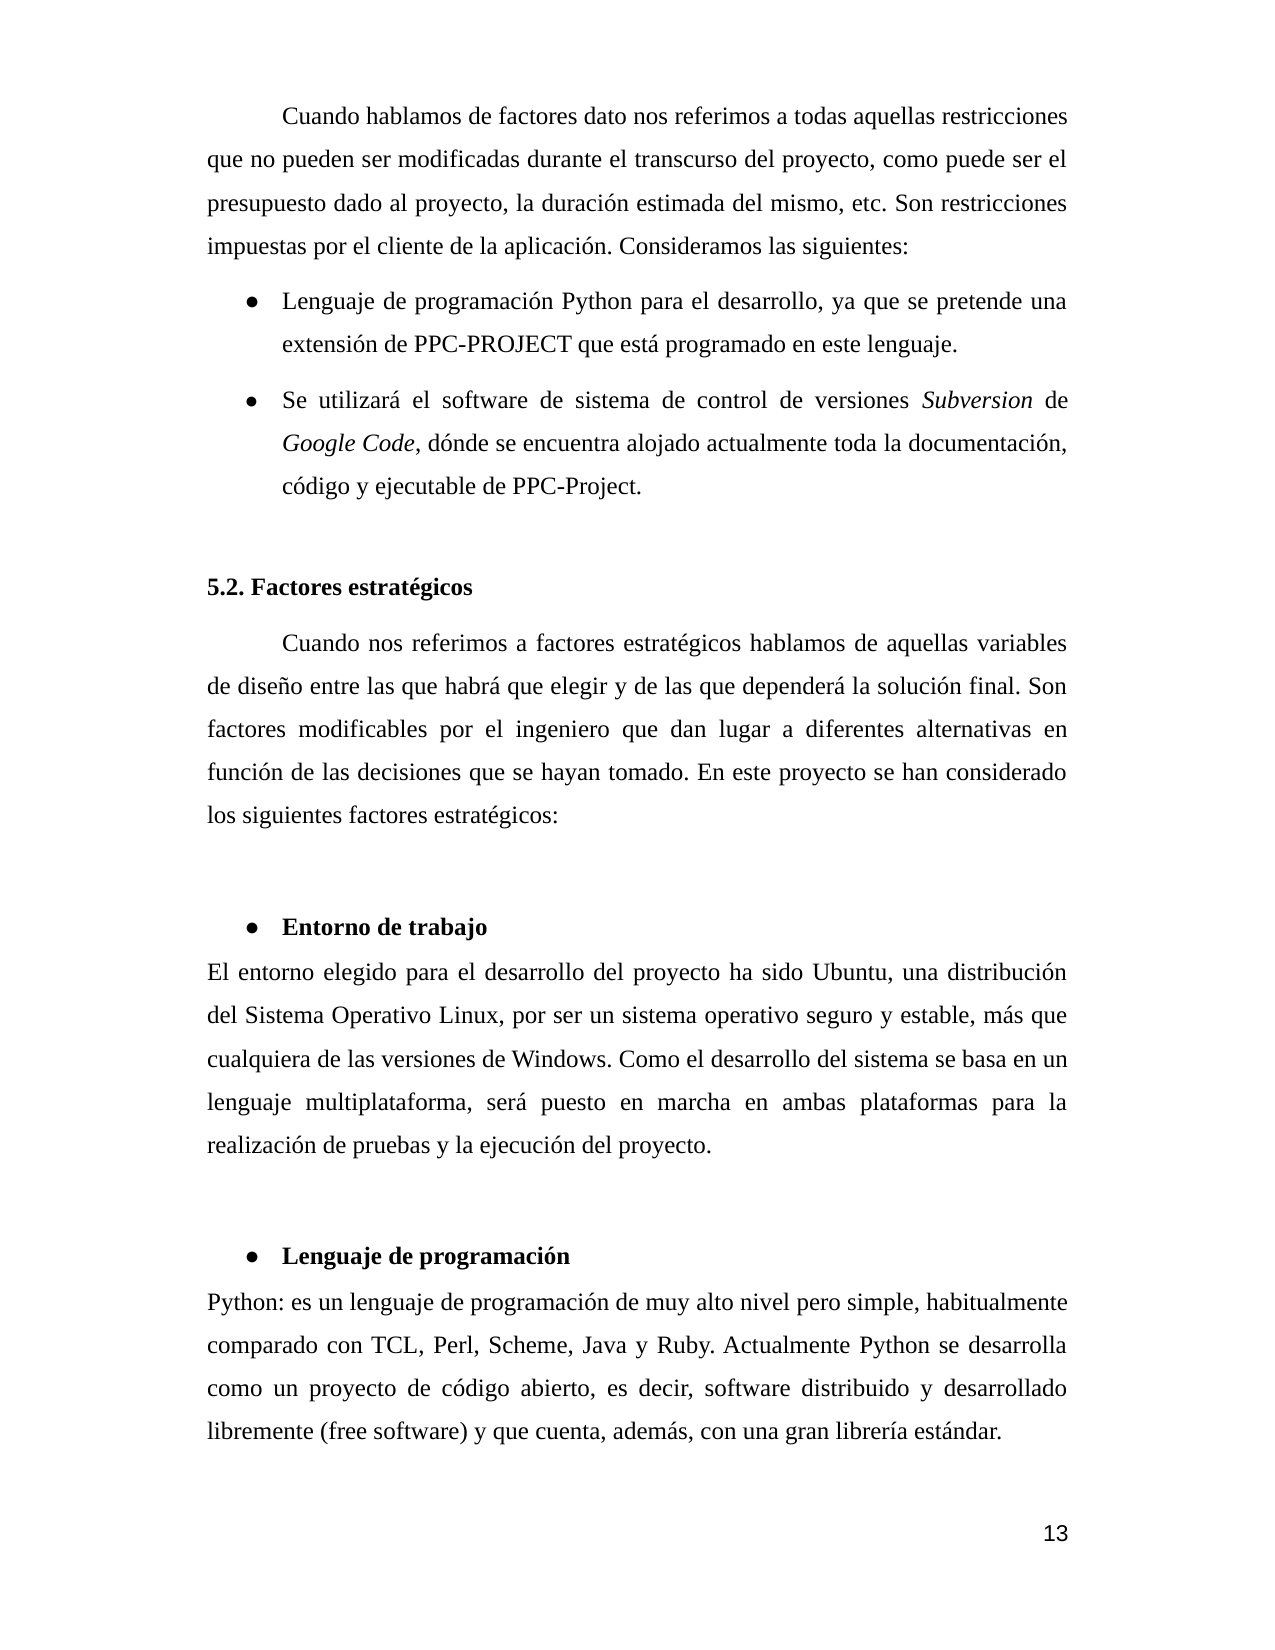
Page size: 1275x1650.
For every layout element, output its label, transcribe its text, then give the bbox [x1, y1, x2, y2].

list Lenguaje de programación Python para el desarrollo, ya que se pretende una extensión de PPC-PROJECT que está programado en este lenguaje. [244, 286, 1068, 358]
text El entorno elegido para el desarrollo del proyecto ha sido Ubuntu, una distribución del Sistema Operativo Linux, por ser un sistema operativo seguro y estable, más que cualquiera de las versiones de Windows. Como el desarrollo del sistema se basa en un lenguaje multiplataforma, será puesto en marcha en ambas plataformas para la realización de pruebas y la ejecución del proyecto. [207, 957, 1068, 1159]
text Python: es un lenguaje de programación de muy alto nivel pero simple, habitualmente comparado con TCL, Perl, Scheme, Java y Ruby. Actualmente Python se desarrolla como un proyecto de código abierto, es decir, software distribuido y desarrollado libremente (free software) y que cuenta, además, con una gran librería estándar. [207, 1287, 1068, 1445]
list Entorno de trabajo [244, 912, 1068, 941]
text 5.2. Factores estratégicos [207, 572, 1068, 601]
list Lenguaje de programación [244, 1241, 1068, 1270]
text Cuando hablamos de factores dato nos referimos a todas aquellas restricciones que no pueden ser modificadas durante el transcurso del proyecto, como puede ser el presupuesto dado al proyecto, la duración estimada del mismo, etc. Son restricciones impuestas por el cliente de la aplicación. Consideramos las siguientes: [207, 101, 1068, 259]
text Cuando nos referimos a factores estratégicos hablamos de aquellas variables de diseño entre las que habrá que elegir y de las que dependerá la solución final. Son factores modificables por el ingeniero que dan lugar a diferentes alternativas en función de las decisiones que se hayan tomado. En este proyecto se han considerado los siguientes factores estratégicos: [207, 628, 1068, 829]
list Se utilizará el software de sistema de control de versiones Subversion de Google Code, dónde se encuentra alojado actualmente toda la documentación, código y ejecutable de PPC-Project. [244, 385, 1068, 500]
